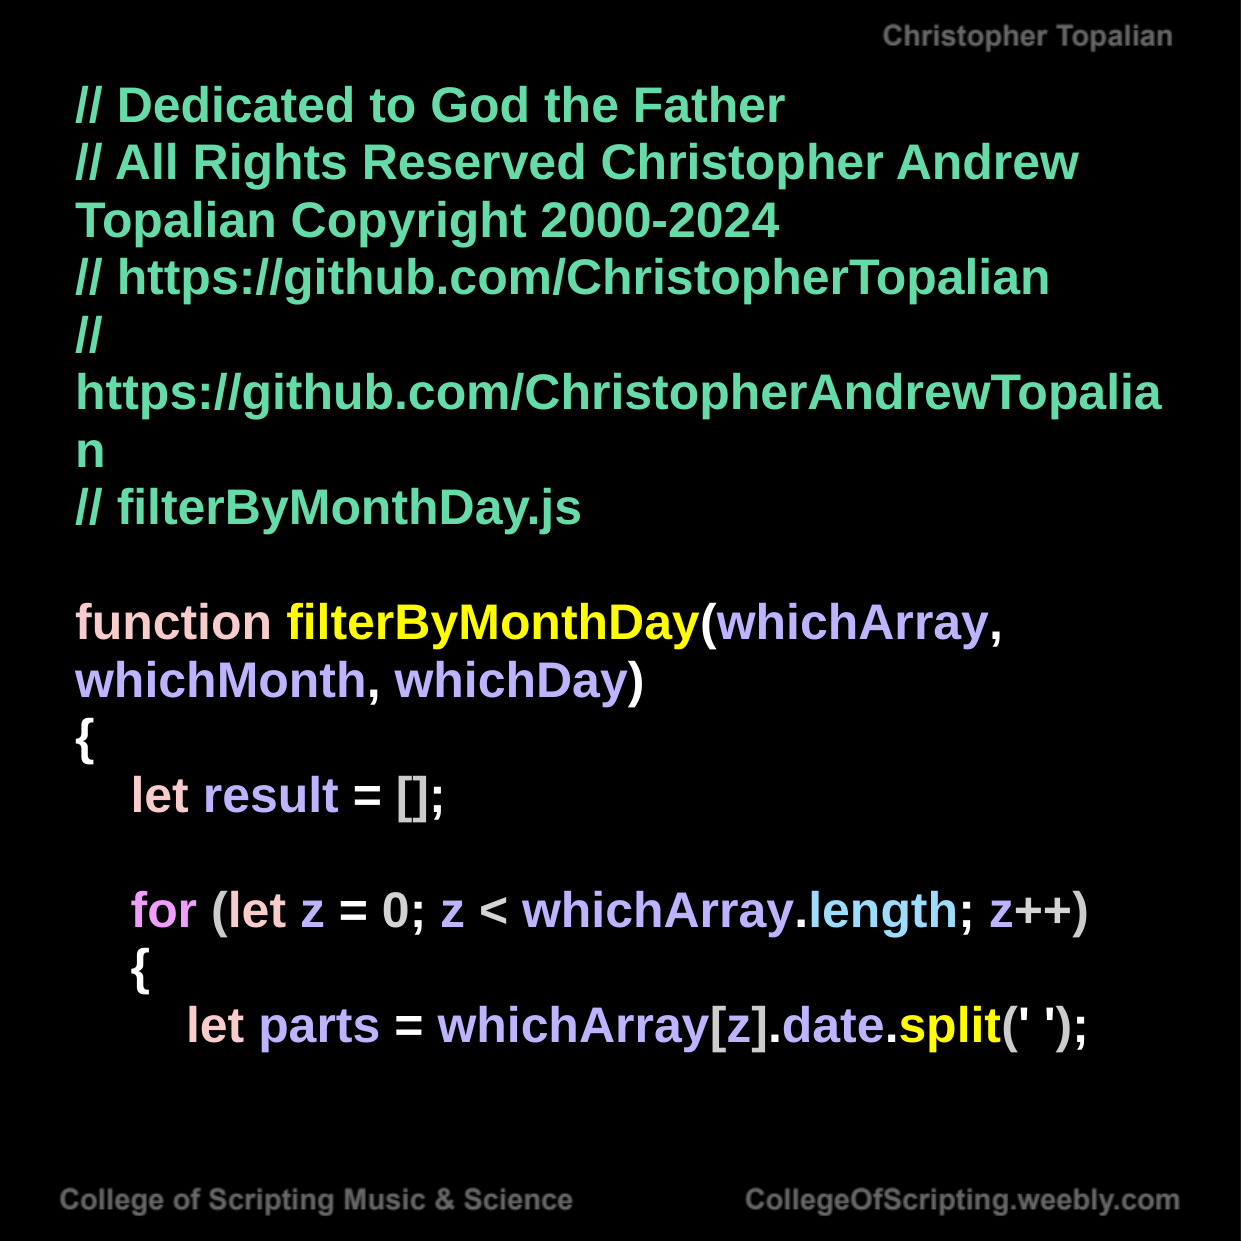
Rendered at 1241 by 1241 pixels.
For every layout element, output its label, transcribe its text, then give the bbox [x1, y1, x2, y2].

text // All Rights Reserved Christopher Andrew Topalian Copyright 2000-2024 [75, 132, 1166, 247]
text // Dedicated to God the Father [75, 75, 1166, 132]
text { [75, 707, 1166, 765]
text let result = []; [75, 765, 1166, 822]
text // https://github.com/ChristopherAndrewTopalian [75, 305, 1166, 477]
text // https://github.com/ChristopherTopalian [75, 247, 1166, 305]
text for (let z = 0; z < whichArray.length; z++) [75, 880, 1166, 937]
text { [75, 937, 1166, 995]
text // filterByMonthDay.js [75, 477, 1166, 535]
text function filterByMonthDay(whichArray, whichMonth, whichDay) [75, 592, 1166, 707]
text let parts = whichArray[z].date.split(' '); [75, 995, 1166, 1052]
